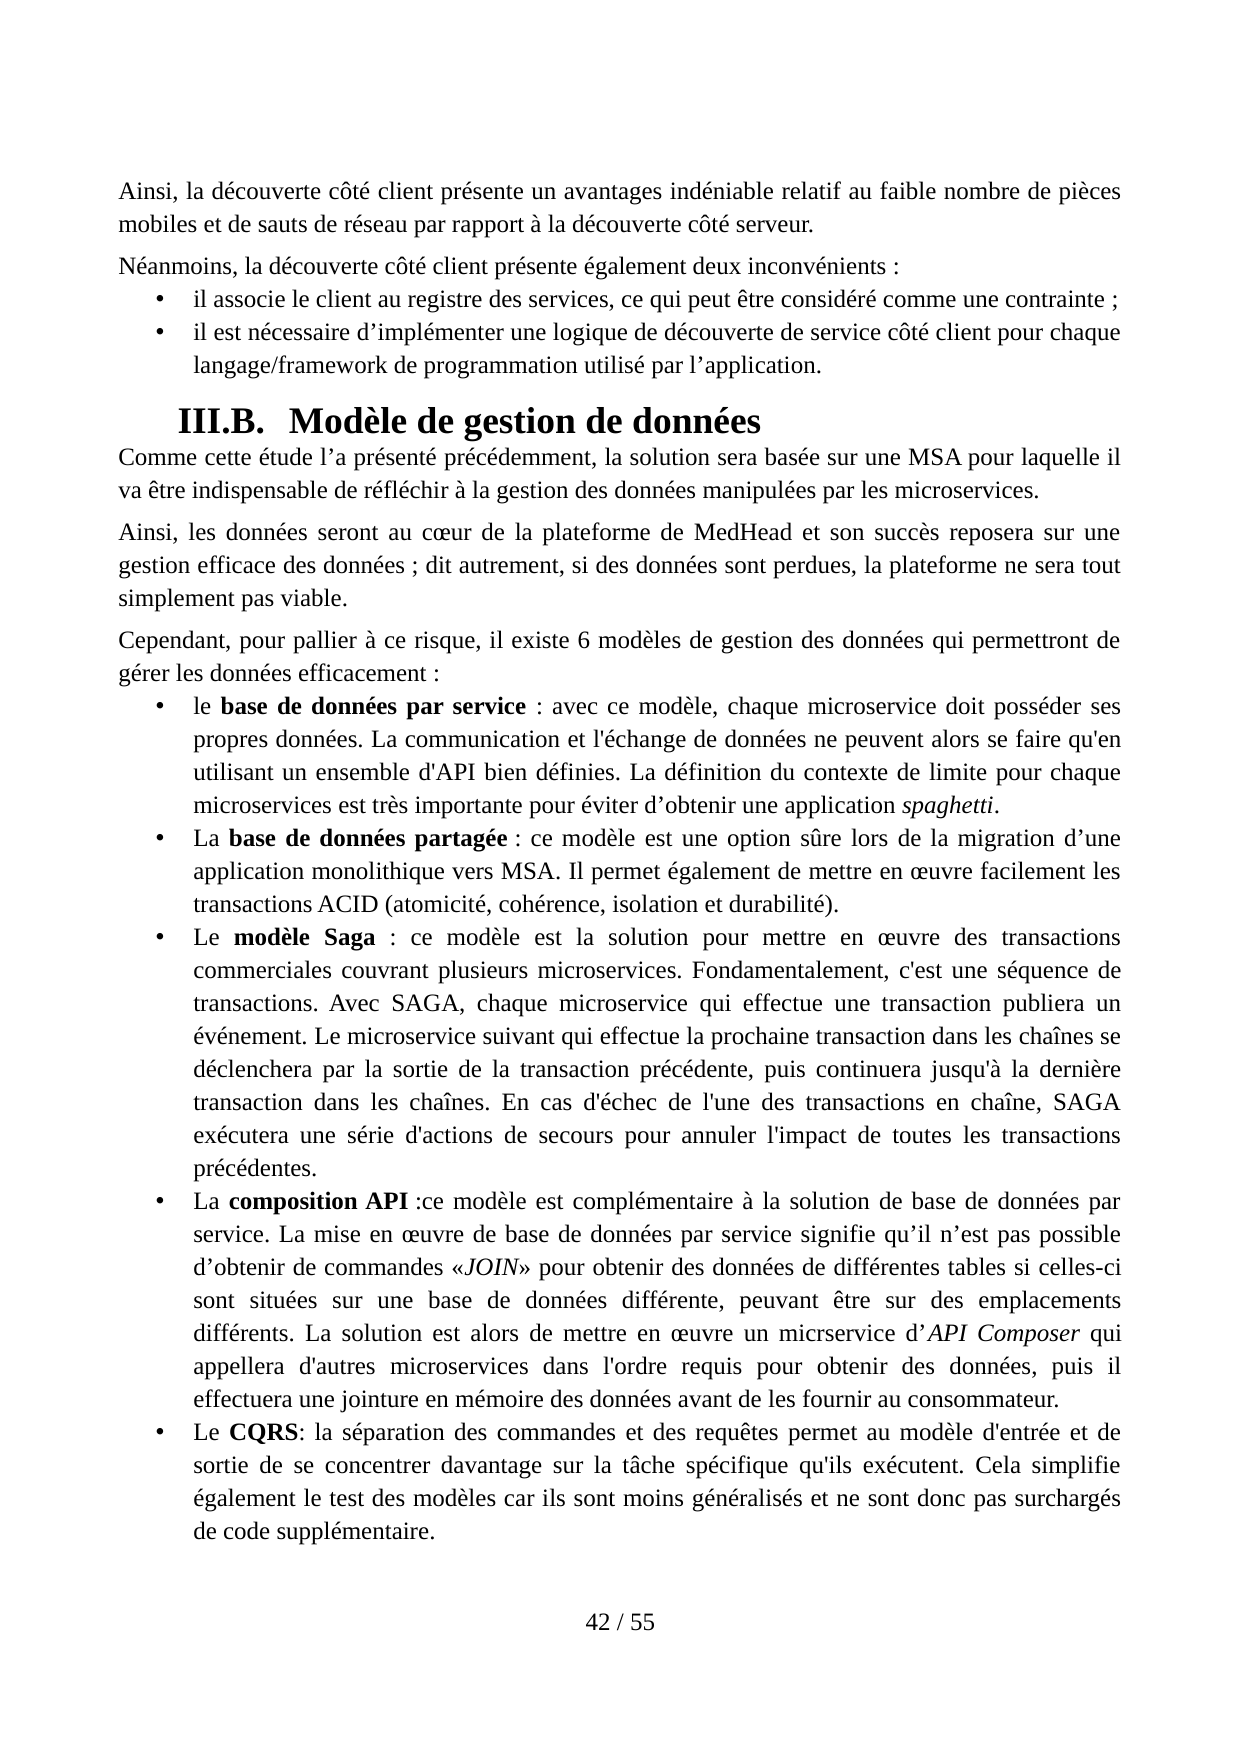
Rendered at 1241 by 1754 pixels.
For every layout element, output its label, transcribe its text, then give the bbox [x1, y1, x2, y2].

text Néanmoins, la découverte côté client présente également deux inconvénients : [118, 251, 1122, 280]
list Le CQRS: la séparation des commandes et des requêtes permet au modèle d'entrée et de sortie de se concentrer davantage sur la tâche spécifique qu'ils exécutent. Cela simplifie également le test des modèles car ils sont moins généralisés et ne sont donc pas surchargés de code supplémentaire. [156, 1417, 1122, 1545]
list il associe le client au registre des services, ce qui peut être considéré comme une contrainte ; [156, 284, 1122, 313]
list le base de données par service : avec ce modèle, chaque microservice doit posséder ses propres données. La communication et l'échange de données ne peuvent alors se faire qu'en utilisant un ensemble d'API bien définies. La définition du contexte de limite pour chaque microservices est très importante pour éviter d’obtenir une application spaghetti. [156, 691, 1122, 818]
list La base de données partagée : ce modèle est une option sûre lors de la migration d’une application monolithique vers MSA. Il permet également de mettre en œuvre facilement les transactions ACID (atomicité, cohérence, isolation et durabilité). [156, 823, 1122, 918]
text Ainsi, les données seront au cœur de la plateforme de MedHead et son succès reposera sur une gestion efficace des données ; dit autrement, si des données sont perdues, la plateforme ne sera tout simplement pas viable. [118, 517, 1122, 612]
subtitle Modèle de gestion de données [118, 398, 1122, 441]
list La composition API :ce modèle est complémentaire à la solution de base de données par service. La mise en œuvre de base de données par service signifie qu’il n’est pas possible d’obtenir de commandes «JOIN» pour obtenir des données de différentes tables si celles-ci sont situées sur une base de données différente, peuvant être sur des emplacements différents. La solution est alors de mettre en œuvre un micrservice d’API Composer qui appellera d'autres microservices dans l'ordre requis pour obtenir des données, puis il effectuera une jointure en mémoire des données avant de les fournir au consommateur. [156, 1186, 1122, 1413]
text Ainsi, la découverte côté client présente un avantages indéniable relatif au faible nombre de pièces mobiles et de sauts de réseau par rapport à la découverte côté serveur. [118, 176, 1122, 238]
text Comme cette étude l’a présenté précédemment, la solution sera basée sur une MSA pour laquelle il va être indispensable de réfléchir à la gestion des données manipulées par les microservices. [118, 442, 1122, 504]
text Cependant, pour pallier à ce risque, il existe 6 modèles de gestion des données qui permettront de gérer les données efficacement : [118, 625, 1122, 686]
list il est nécessaire d’implémenter une logique de découverte de service côté client pour chaque langage/framework de programmation utilisé par l’application. [156, 317, 1122, 379]
list Le modèle Saga : ce modèle est la solution pour mettre en œuvre des transactions commerciales couvrant plusieurs microservices. Fondamentalement, c'est une séquence de transactions. Avec SAGA, chaque microservice qui effectue une transaction publiera un événement. Le microservice suivant qui effectue la prochaine transaction dans les chaînes se déclenchera par la sortie de la transaction précédente, puis continuera jusqu'à la dernière transaction dans les chaînes. En cas d'échec de l'une des transactions en chaîne, SAGA exécutera une série d'actions de secours pour annuler l'impact de toutes les transactions précédentes. [156, 922, 1122, 1182]
